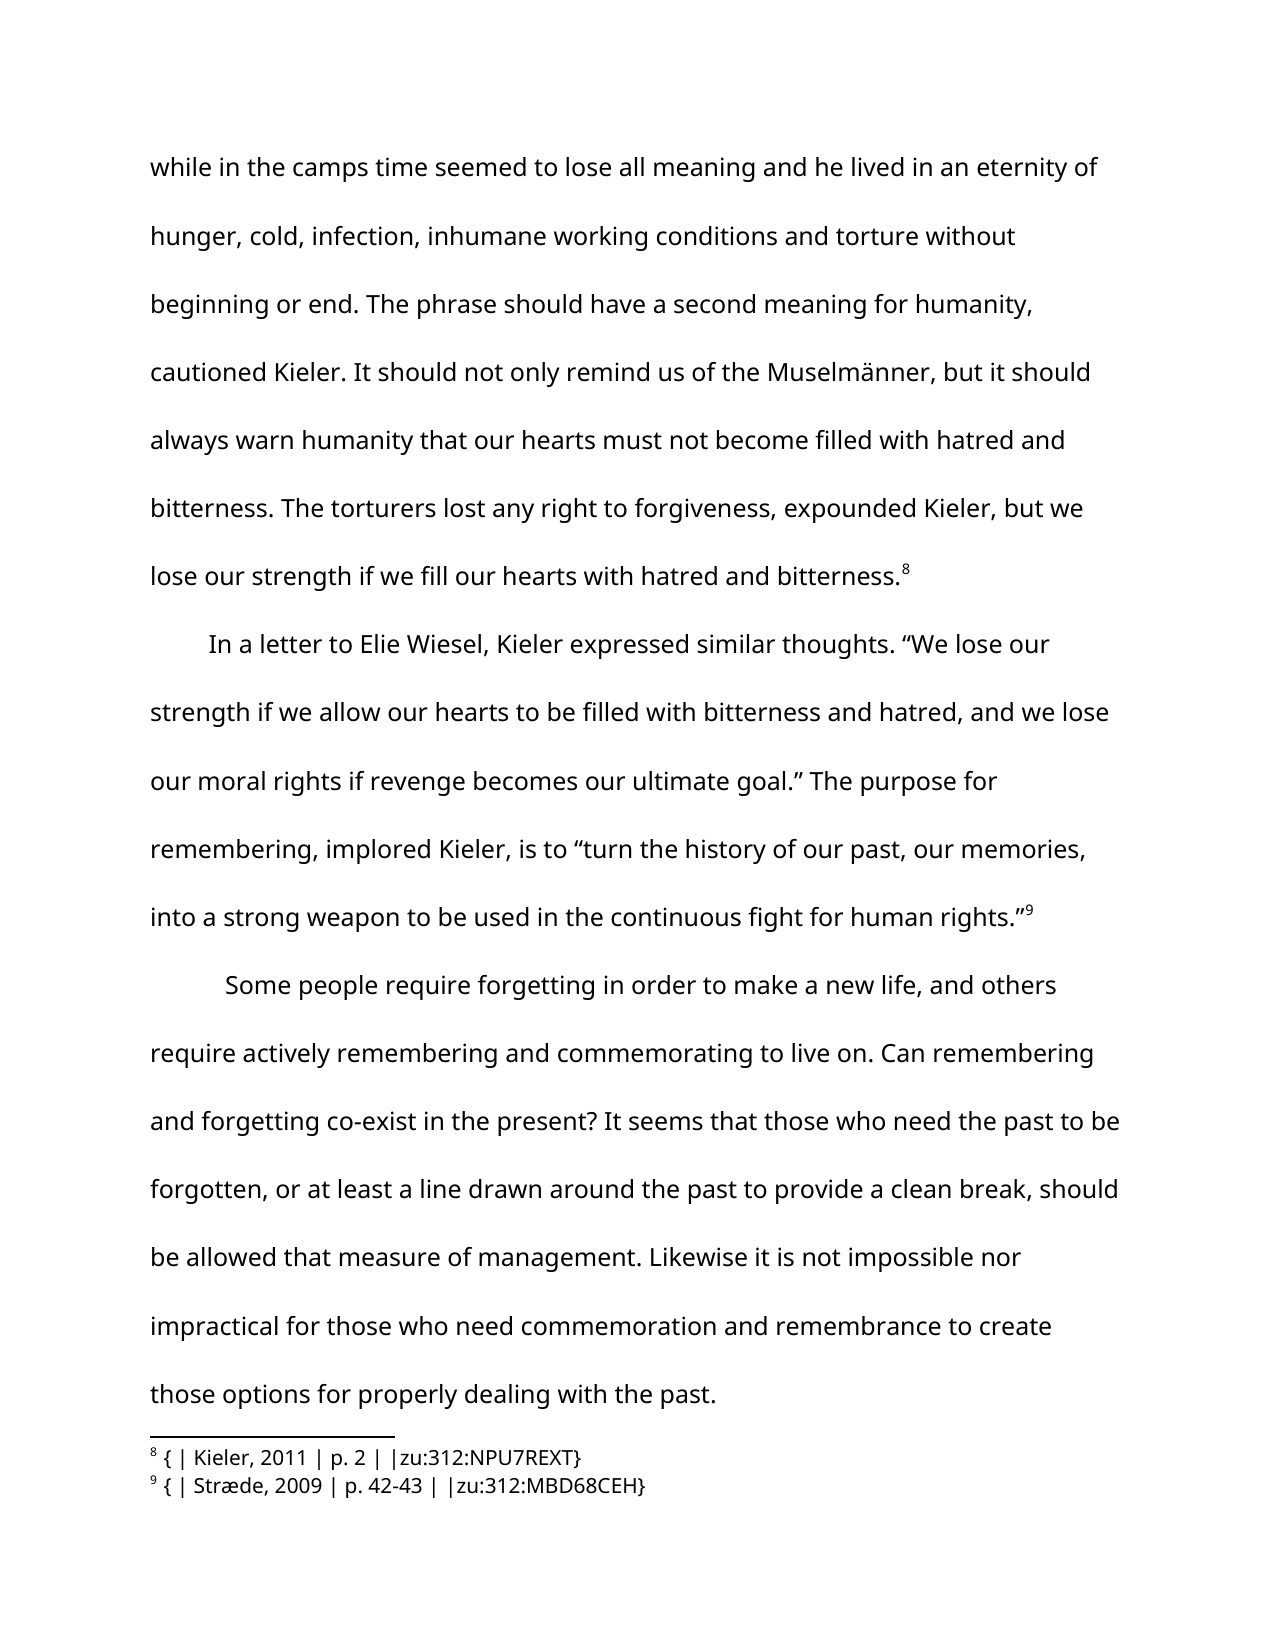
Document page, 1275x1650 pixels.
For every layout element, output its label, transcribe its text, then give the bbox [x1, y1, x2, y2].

text { | Kieler, 2011 | p. 2 | |zu:312:NPU7REXT} [150, 1443, 1125, 1472]
text Some people require forgetting in order to make a new life, and others require actively remembering and commemorating to live on. Can remembering and forgetting co-exist in the present? It seems that those who need the past to be forgotten, or at least a line drawn around the past to provide a clean break, should be allowed that measure of management. Likewise it is not impossible nor impractical for those who need commemoration and remembrance to create those options for properly dealing with the past. [150, 967, 1125, 1410]
text In a letter to Elie Wiesel, Kieler expressed similar thoughts. “We lose our strength if we allow our hearts to be filled with bitterness and hatred, and we lose our moral rights if revenge becomes our ultimate goal.” The purpose for remembering, implored Kieler, is to “turn the history of our past, our memories, into a strong weapon to be used in the continuous fight for human rights.” [150, 627, 1125, 933]
text { | Stræde, 2009 | p. 42-43 | |zu:312:MBD68CEH} [150, 1472, 1125, 1500]
text while in the camps time seemed to lose all meaning and he lived in an eternity of hunger, cold, infection, inhumane working conditions and torture without beginning or end. The phrase should have a second meaning for humanity, cautioned Kieler. It should not only remind us of the Muselmänner, but it should always warn humanity that our hearts must not become filled with hatred and bitterness. The torturers lost any right to forgiveness, expounded Kieler, but we lose our strength if we fill our hearts with hatred and bitterness. [150, 150, 1125, 593]
